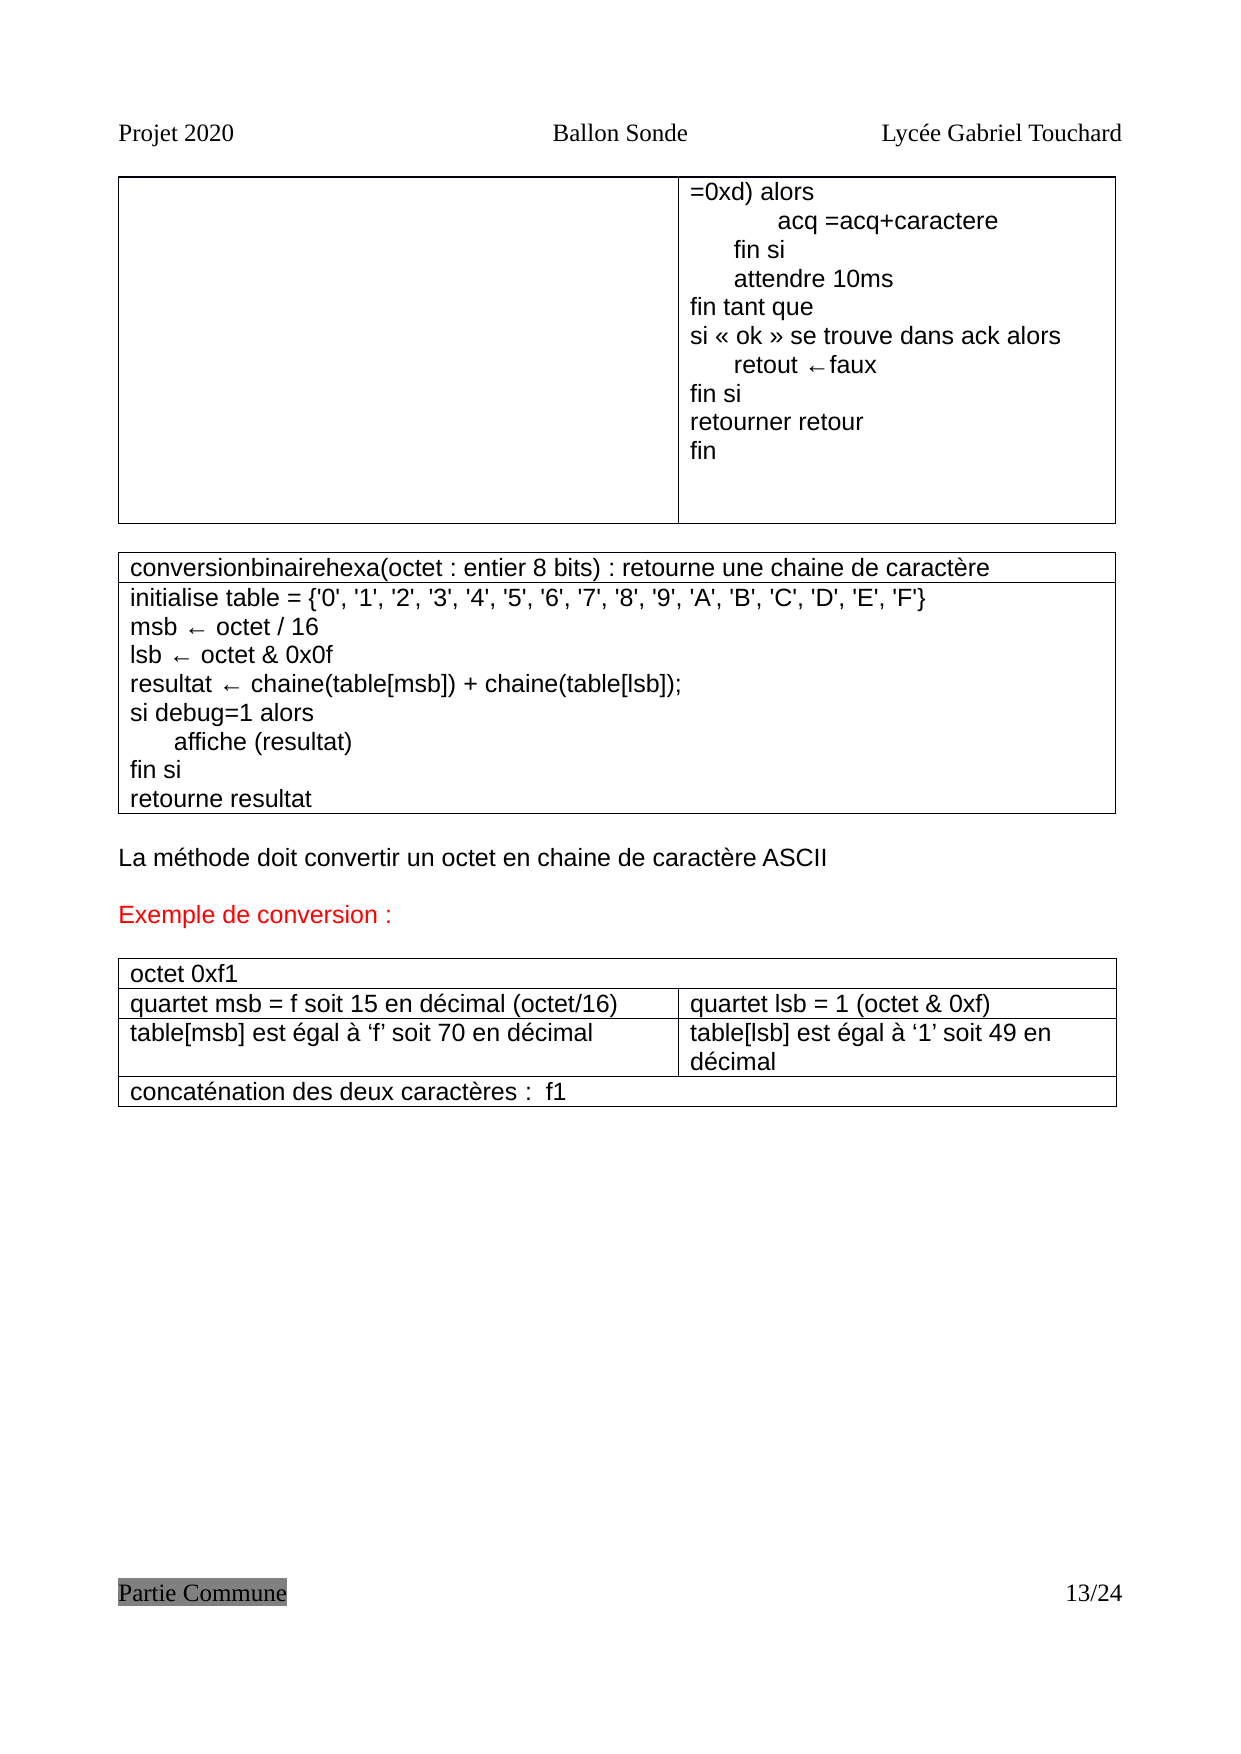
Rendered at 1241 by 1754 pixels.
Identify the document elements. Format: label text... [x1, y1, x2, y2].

table_cell quartet msb = f soit 15 en décimal (octet/16) [119, 989, 678, 1017]
text La méthode doit convertir un octet en chaine de caractère ASCII [118, 843, 1122, 872]
table_header conversionbinairehexa(octet : entier 8 bits) : retourne une chaine de caractère [119, 553, 1115, 582]
table_header octet 0xf1 [119, 959, 1116, 988]
table_cell table[msb] est égal à ‘f’ soit 70 en décimal [119, 1019, 678, 1076]
table_cell initialise table = {'0', '1', '2', '3', '4', '5', '6', '7', '8', '9', 'A', 'B', 'C', 'D', 'E', 'F'} msb ← octet / 16 lsb ← octet & 0x0f resultat ← chaine(table[msb]) + chaine(table[lsb]); si debug=1 alors affiche (resultat) fin si retourne resultat [119, 583, 1115, 813]
text Exemple de conversion : [118, 900, 1122, 929]
table_cell quartet lsb = 1 (octet & 0xf) [679, 989, 1116, 1017]
table_cell [119, 178, 678, 522]
table_cell concaténation des deux caractères : f1 [119, 1077, 1116, 1106]
table_cell table[lsb] est égal à ‘1’ soit 49 en décimal [679, 1019, 1116, 1076]
table_cell =0xd) alors acq =acq+caractere fin si attendre 10ms fin tant que si « ok » se trouve dans ack alors retout ←faux fin si retourner retour fin [679, 178, 1115, 522]
